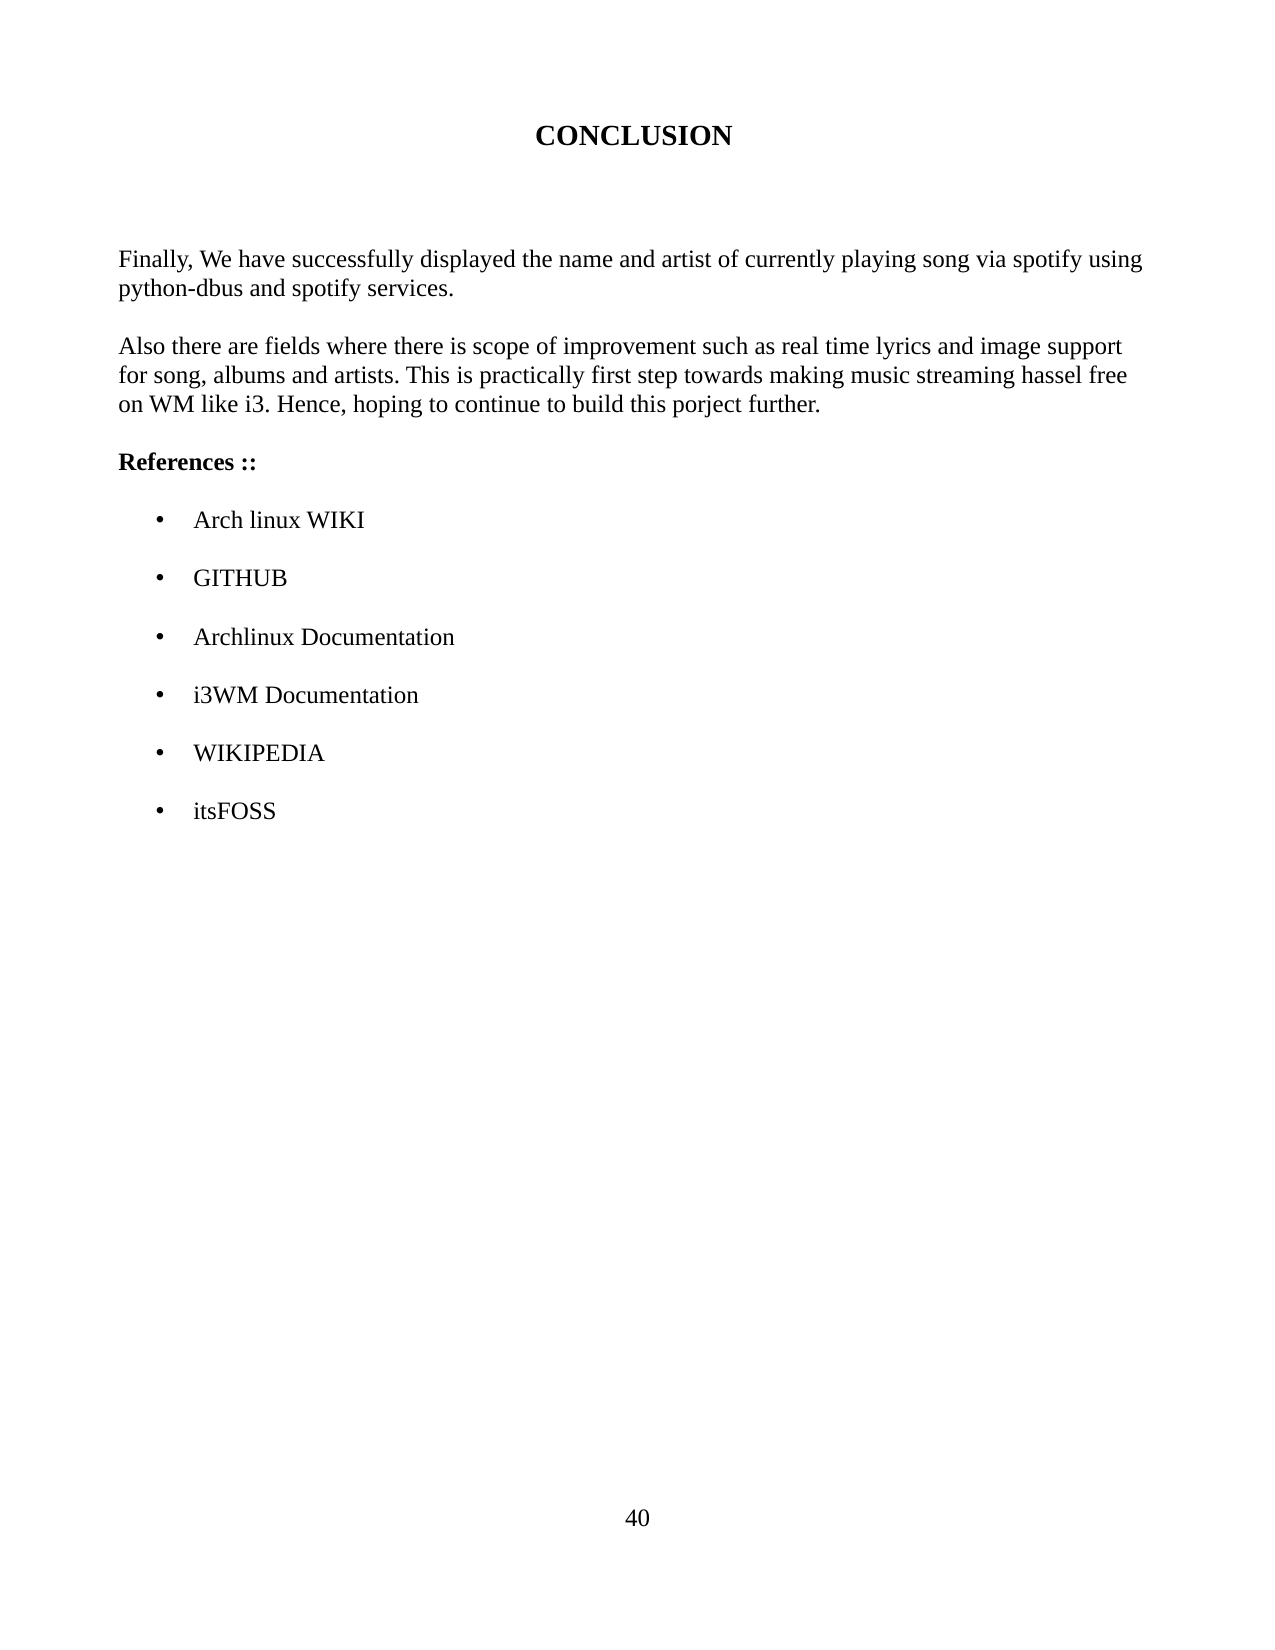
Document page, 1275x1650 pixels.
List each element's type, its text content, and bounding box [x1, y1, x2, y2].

text Also there are fields where there is scope of improvement such as real time lyrics and image support for song, albums and artists. This is practically first step towards making music streaming hassel free on WM like i3. Hence, hoping to continue to build this porject further. [118, 331, 1157, 417]
list i3WM Documentation [156, 680, 1157, 708]
list Arch linux WIKI [156, 505, 1157, 534]
text CONCLUSION [118, 118, 1157, 152]
list itsFOSS [156, 796, 1157, 825]
list Archlinux Documentation [156, 622, 1157, 650]
text References :: [118, 447, 1157, 476]
text Finally, We have successfully displayed the name and artist of currently playing song via spotify using python-dbus and spotify services. [118, 244, 1157, 302]
list WIKIPEDIA [156, 738, 1157, 767]
list GITHUB [156, 563, 1157, 592]
